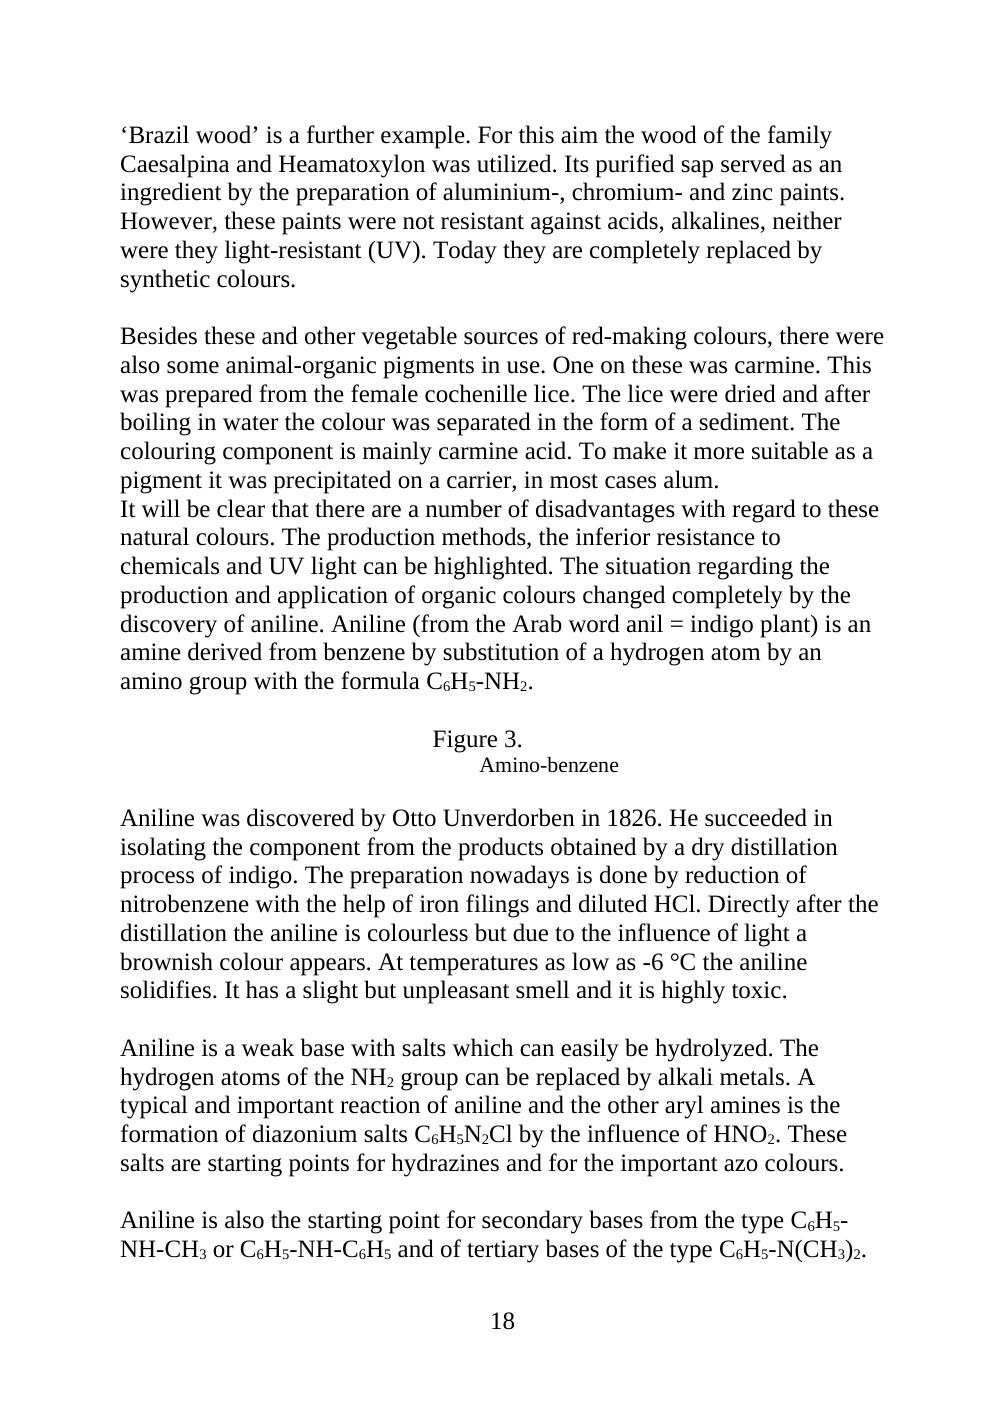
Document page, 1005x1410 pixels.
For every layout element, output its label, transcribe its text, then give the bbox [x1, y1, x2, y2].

text ‘Brazil wood’ is a further example. For this aim the wood of the family Caesalpina and Heamatoxylon was utilized. Its purified sap served as an ingredient by the preparation of aluminium-, chromium- and zinc paints. However, these paints were not resistant against acids, alkalines, neither were they light-resistant (UV). Today they are completely replaced by synthetic colours. [120, 120, 885, 292]
text Amino-benzene [120, 752, 885, 778]
text Figure 3. [120, 724, 885, 752]
text It will be clear that there are a number of disadvantages with regard to these natural colours. The production methods, the inferior resistance to chemicals and UV light can be highlighted. The situation regarding the production and application of organic colours changed completely by the discovery of aniline. Aniline (from the Arab word anil = indigo plant) is an amine derived from benzene by substitution of a hydrogen atom by an amino group with the formula C6H5-NH2. [120, 494, 885, 695]
text Besides these and other vegetable sources of red-making colours, there were also some animal-organic pigments in use. One on these was carmine. This was prepared from the female cochenille lice. The lice were dried and after boiling in water the colour was separated in the form of a sediment. The colouring component is mainly carmine acid. To make it more suitable as a pigment it was precipitated on a carrier, in most cases alum. [120, 321, 885, 494]
text Aniline was discovered by Otto Unverdorben in 1826. He succeeded in isolating the component from the products obtained by a dry distillation process of indigo. The preparation nowadays is done by reduction of nitrobenzene with the help of iron filings and diluted HCl. Directly after the distillation the aniline is colourless but due to the influence of light a brownish colour appears. At temperatures as low as -6 °C the aniline solidifies. It has a slight but unpleasant smell and it is highly toxic. [120, 803, 885, 1004]
text Aniline is a weak base with salts which can easily be hydrolyzed. The hydrogen atoms of the NH2 group can be replaced by alkali metals. A typical and important reaction of aniline and the other aryl amines is the formation of diazonium salts C6H5N2Cl by the influence of HNO2. These salts are starting points for hydrazines and for the important azo colours. [120, 1033, 885, 1177]
text Aniline is also the starting point for secondary bases from the type C6H5-NH-CH3 or C6H5-NH-C6H5 and of tertiary bases of the type C6H5-N(CH3)2. [120, 1205, 885, 1263]
